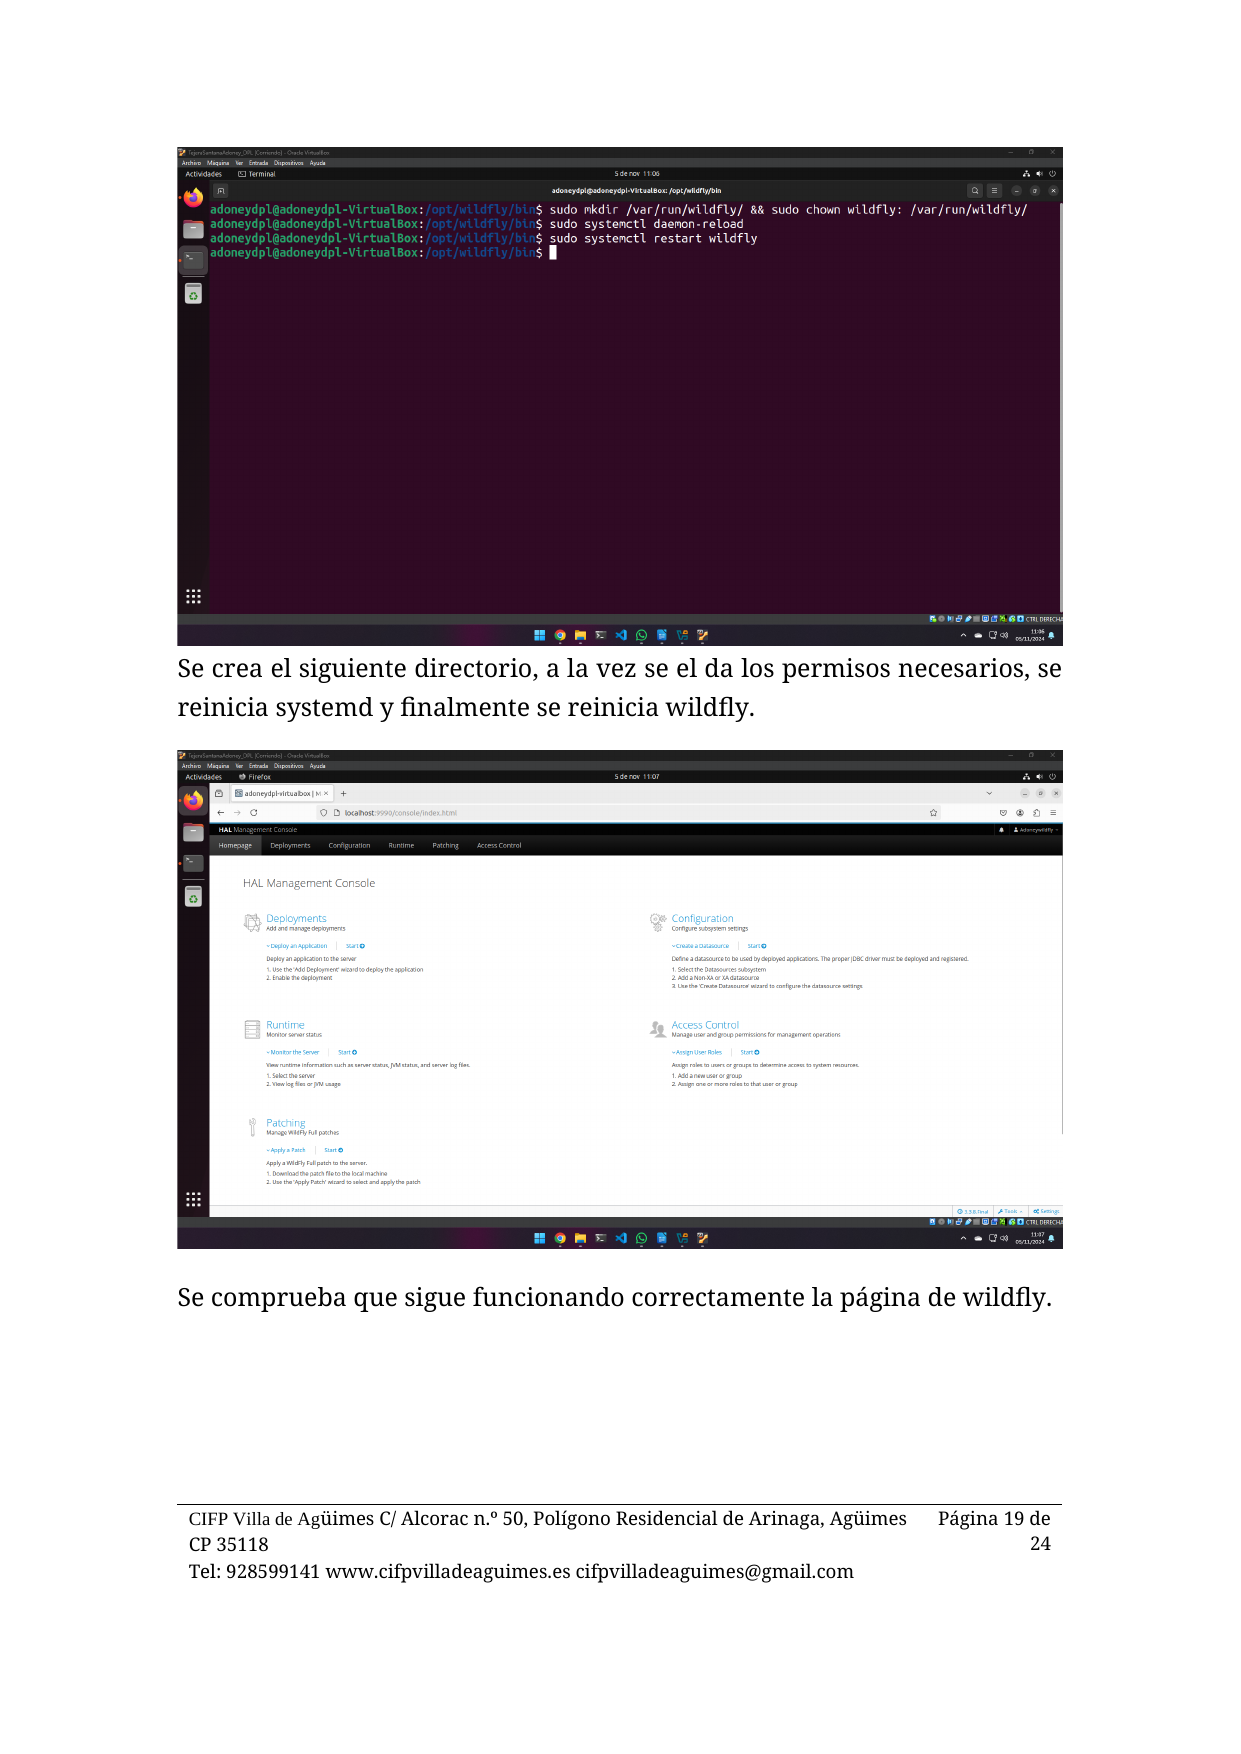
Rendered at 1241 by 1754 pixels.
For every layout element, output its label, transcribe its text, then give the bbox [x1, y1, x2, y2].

text Se comprueba que sigue funcionando correctamente la página de wildfly. [177, 1249, 1063, 1313]
picture [177, 147, 1063, 646]
text Se crea el siguiente directorio, a la vez se el da los permisos necesarios, se reinicia systemd y finalmente se reinicia wildfly. [177, 646, 1063, 724]
picture [177, 750, 1063, 1249]
